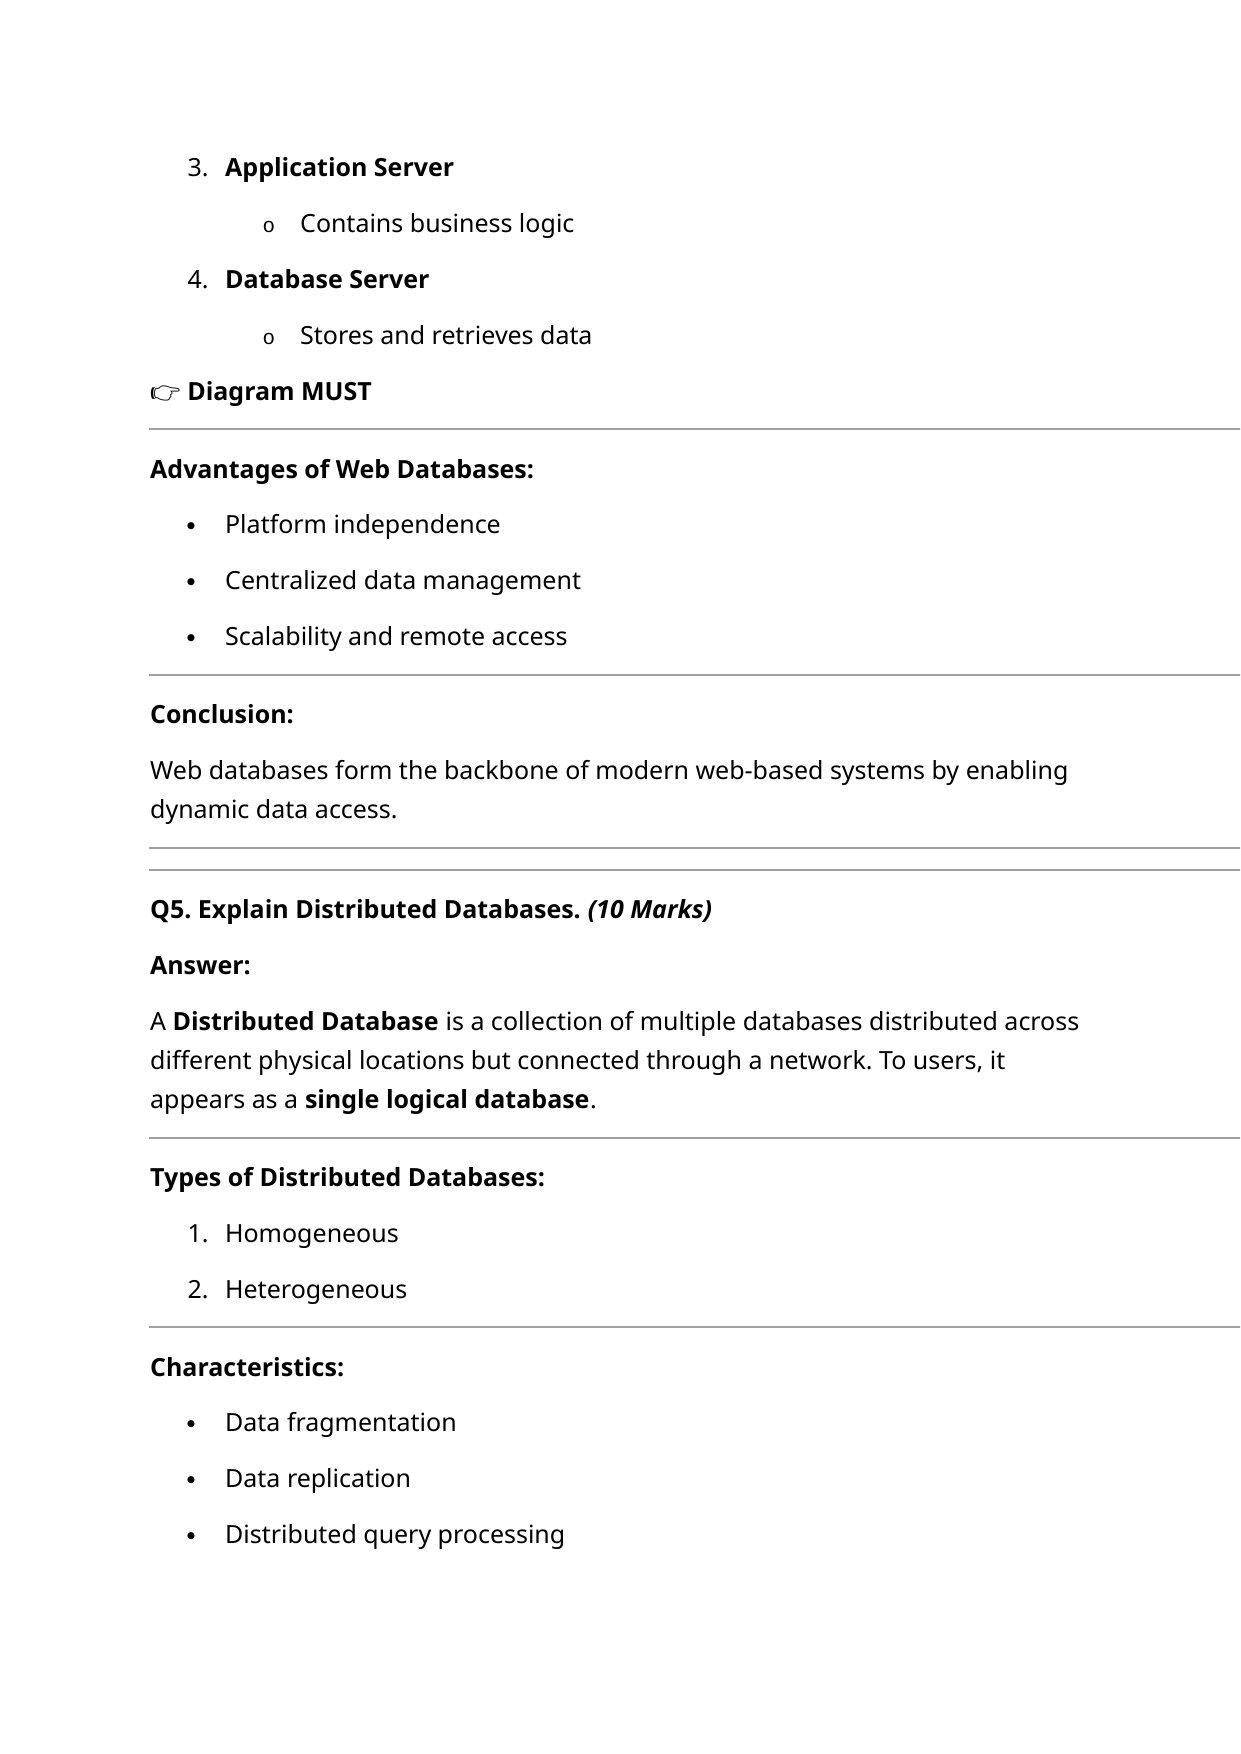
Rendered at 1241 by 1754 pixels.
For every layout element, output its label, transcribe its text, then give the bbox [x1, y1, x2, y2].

list Database Server [187, 262, 1090, 296]
text Web databases form the backbone of modern web-based systems by enabling dynamic data access. [150, 752, 1090, 826]
list Centralized data management [187, 563, 1090, 597]
list Data replication [187, 1461, 1090, 1495]
text Answer: [150, 947, 1090, 982]
list Data fragmentation [187, 1405, 1090, 1439]
text Advantages of Web Databases: [150, 451, 1090, 485]
text Characteristics: [150, 1349, 1090, 1383]
text 👉 Diagram MUST [150, 373, 1090, 407]
list Distributed query processing [187, 1517, 1090, 1551]
text Q5. Explain Distributed Databases. (10 Marks) [150, 892, 1090, 926]
text Types of Distributed Databases: [150, 1159, 1090, 1194]
list Application Server [187, 150, 1090, 184]
list Homogeneous [187, 1215, 1090, 1249]
list Stores and retrieves data [262, 317, 1090, 352]
list Heterogeneous [187, 1271, 1090, 1305]
list Contains business logic [262, 206, 1090, 240]
list Scalability and remote access [187, 619, 1090, 653]
list Platform independence [187, 507, 1090, 541]
text A Distributed Database is a collection of multiple databases distributed across different physical locations but connected through a network. To users, it appears as a single logical database. [150, 1003, 1090, 1116]
text Conclusion: [150, 697, 1090, 731]
